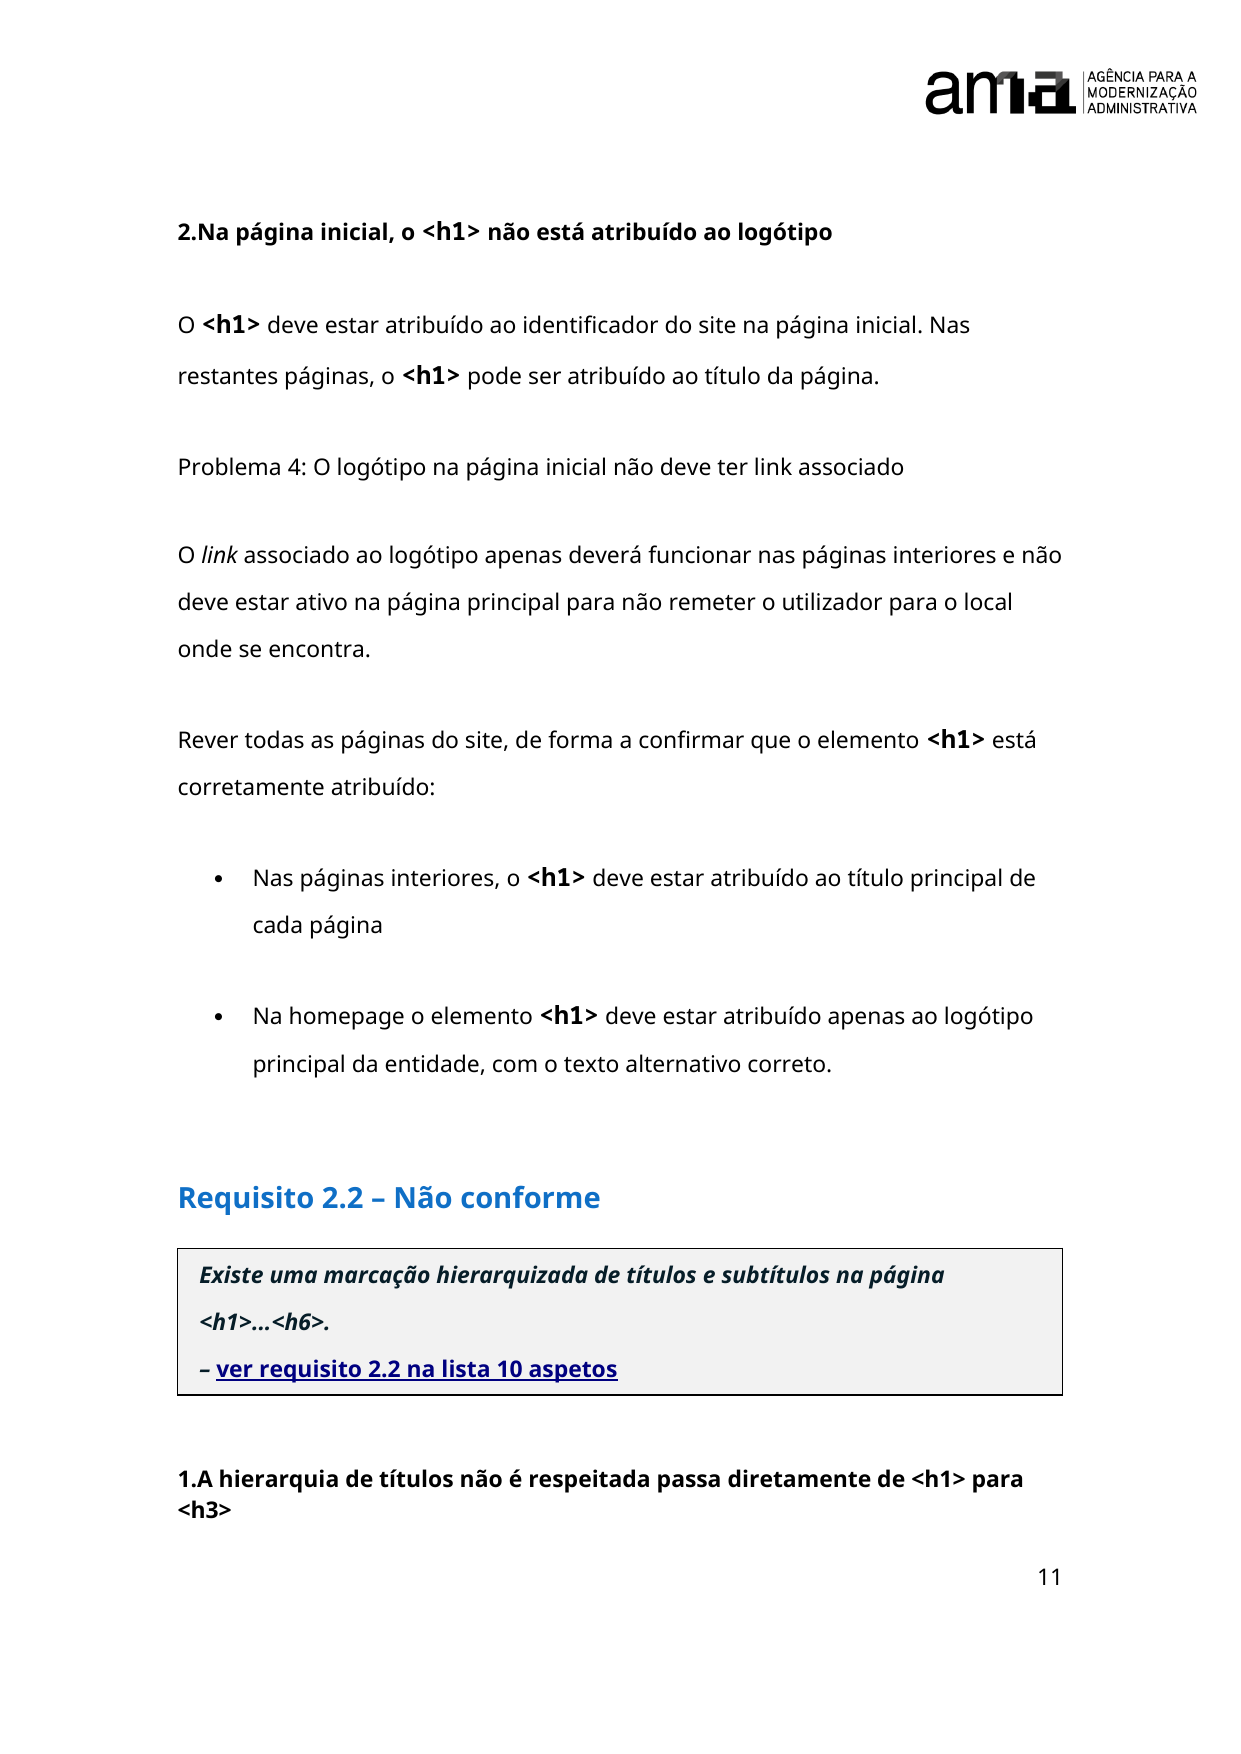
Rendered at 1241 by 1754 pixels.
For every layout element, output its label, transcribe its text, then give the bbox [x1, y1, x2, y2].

text 2.Na página inicial, o <h1> não está atribuído ao logótipo [177, 214, 1063, 248]
text Problema 4: O logótipo na página inicial não deve ter link associado [177, 451, 1063, 482]
list Na homepage o elemento <h1> deve estar atribuído apenas ao logótipo principal da entidade, com o texto alternativo correto. [215, 998, 1063, 1079]
text O link associado ao logótipo apenas deverá funcionar nas páginas interiores e não deve estar ativo na página principal para não remeter o utilizador para o local onde se encontra. [177, 539, 1063, 664]
list Nas páginas interiores, o <h1> deve estar atribuído ao título principal de cada página [215, 859, 1063, 941]
text Existe uma marcação hierarquizada de títulos e subtítulos na página <h1>...<h6>. – ver requisito 2.2 na lista 10 aspetos [178, 1249, 1062, 1394]
text 1.A hierarquia de títulos não é respeitada passa diretamente de <h1> para <h3> [177, 1463, 1063, 1526]
text Rever todas as páginas do site, de forma a confirmar que o elemento <h1> está corretamente atribuído: [177, 721, 1063, 802]
subtitle Requisito 2.2 – Não conforme [177, 1178, 1063, 1217]
text O <h1> deve estar atribuído ao identificador do site na página inicial. Nas restantes páginas, o <h1> pode ser atribuído ao título da página. [177, 307, 1063, 392]
